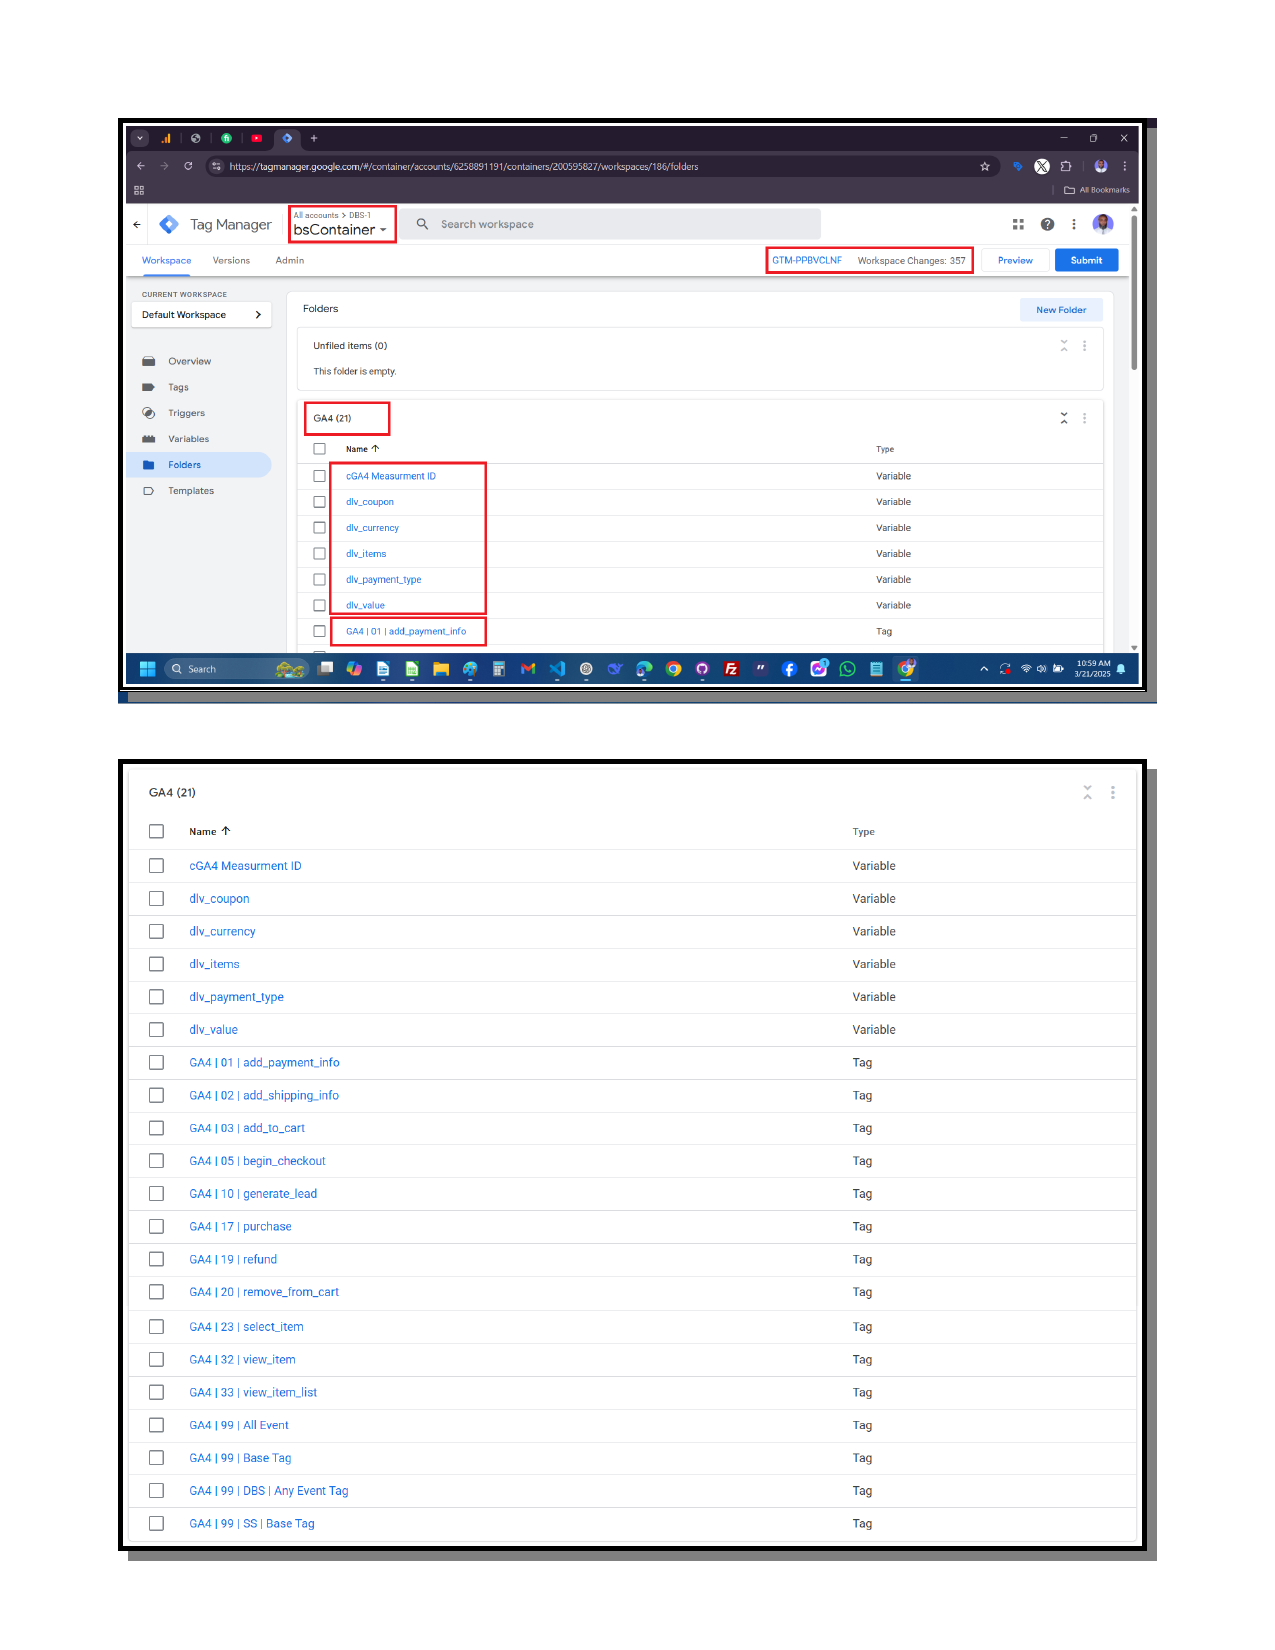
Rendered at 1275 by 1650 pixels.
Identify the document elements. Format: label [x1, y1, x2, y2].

picture [126, 767, 1139, 1543]
picture [118, 692, 1157, 760]
picture [1147, 118, 1157, 128]
picture [126, 126, 1139, 684]
